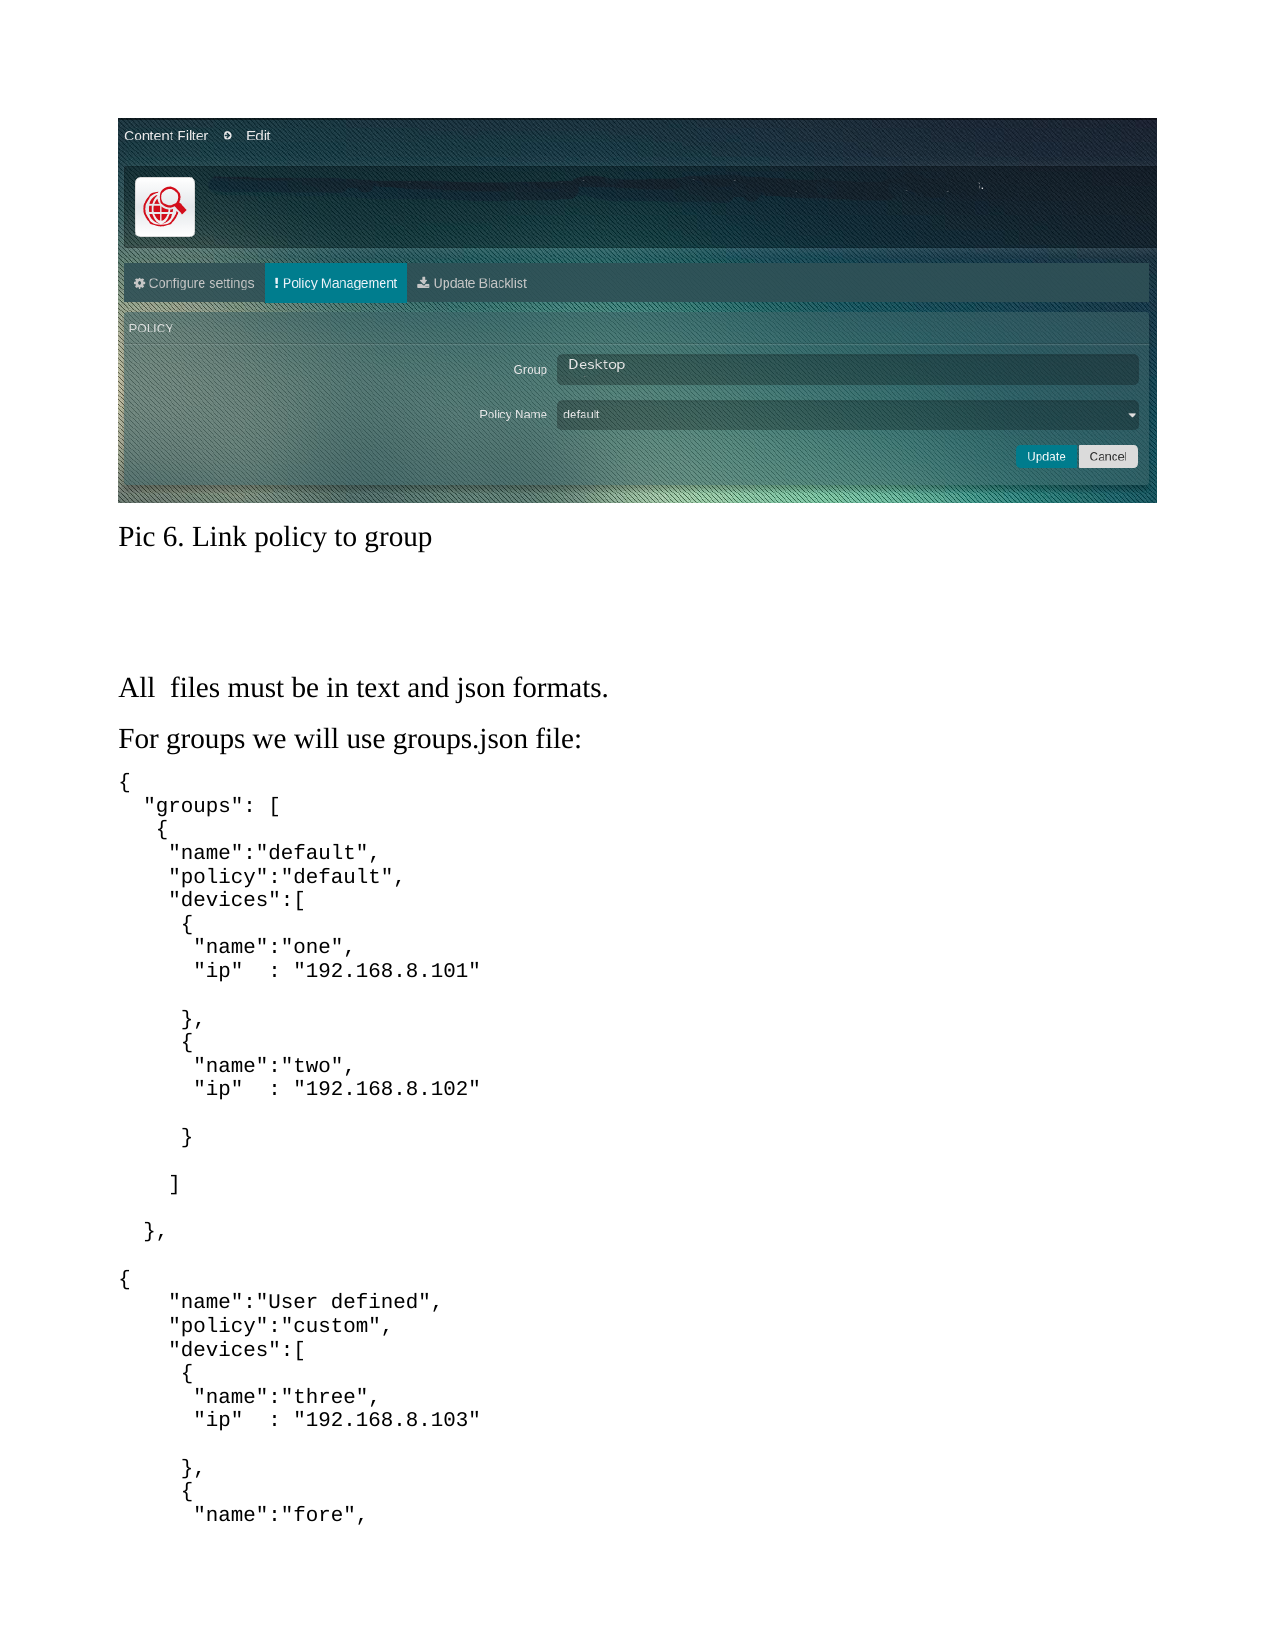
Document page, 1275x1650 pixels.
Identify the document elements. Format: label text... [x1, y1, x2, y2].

text { [118, 913, 1157, 937]
text Pic 6. Link policy to group [118, 503, 1157, 553]
text } [118, 1126, 1157, 1149]
text }, [118, 1457, 1157, 1480]
text { [118, 1031, 1157, 1055]
text }, [118, 1007, 1157, 1031]
text "ip" : "192.168.8.101" [118, 960, 1157, 984]
text ] [118, 1173, 1157, 1197]
picture [118, 118, 1157, 503]
text }, [118, 1220, 1157, 1244]
text "name":"two", [118, 1055, 1157, 1078]
text "policy":"custom", [118, 1315, 1157, 1338]
text "name":"default", [118, 842, 1157, 866]
text "policy":"default", [118, 866, 1157, 889]
text { [118, 1362, 1157, 1386]
text { [118, 1268, 1157, 1291]
text All files must be in text and json formats. [118, 670, 1157, 704]
text "devices":[ [118, 1338, 1157, 1362]
text "ip" : "192.168.8.102" [118, 1078, 1157, 1102]
text { [118, 818, 1157, 842]
text For groups we will use groups.json file: [118, 721, 1157, 754]
text { [118, 771, 1157, 795]
text "name":"User defined", [118, 1291, 1157, 1315]
text "ip" : "192.168.8.103" [118, 1409, 1157, 1433]
text "name":"three", [118, 1386, 1157, 1409]
text { [118, 1480, 1157, 1504]
text "name":"fore", [118, 1504, 1157, 1528]
text "name":"one", [118, 937, 1157, 960]
text "groups": [ [118, 795, 1157, 818]
text "devices":[ [118, 889, 1157, 913]
